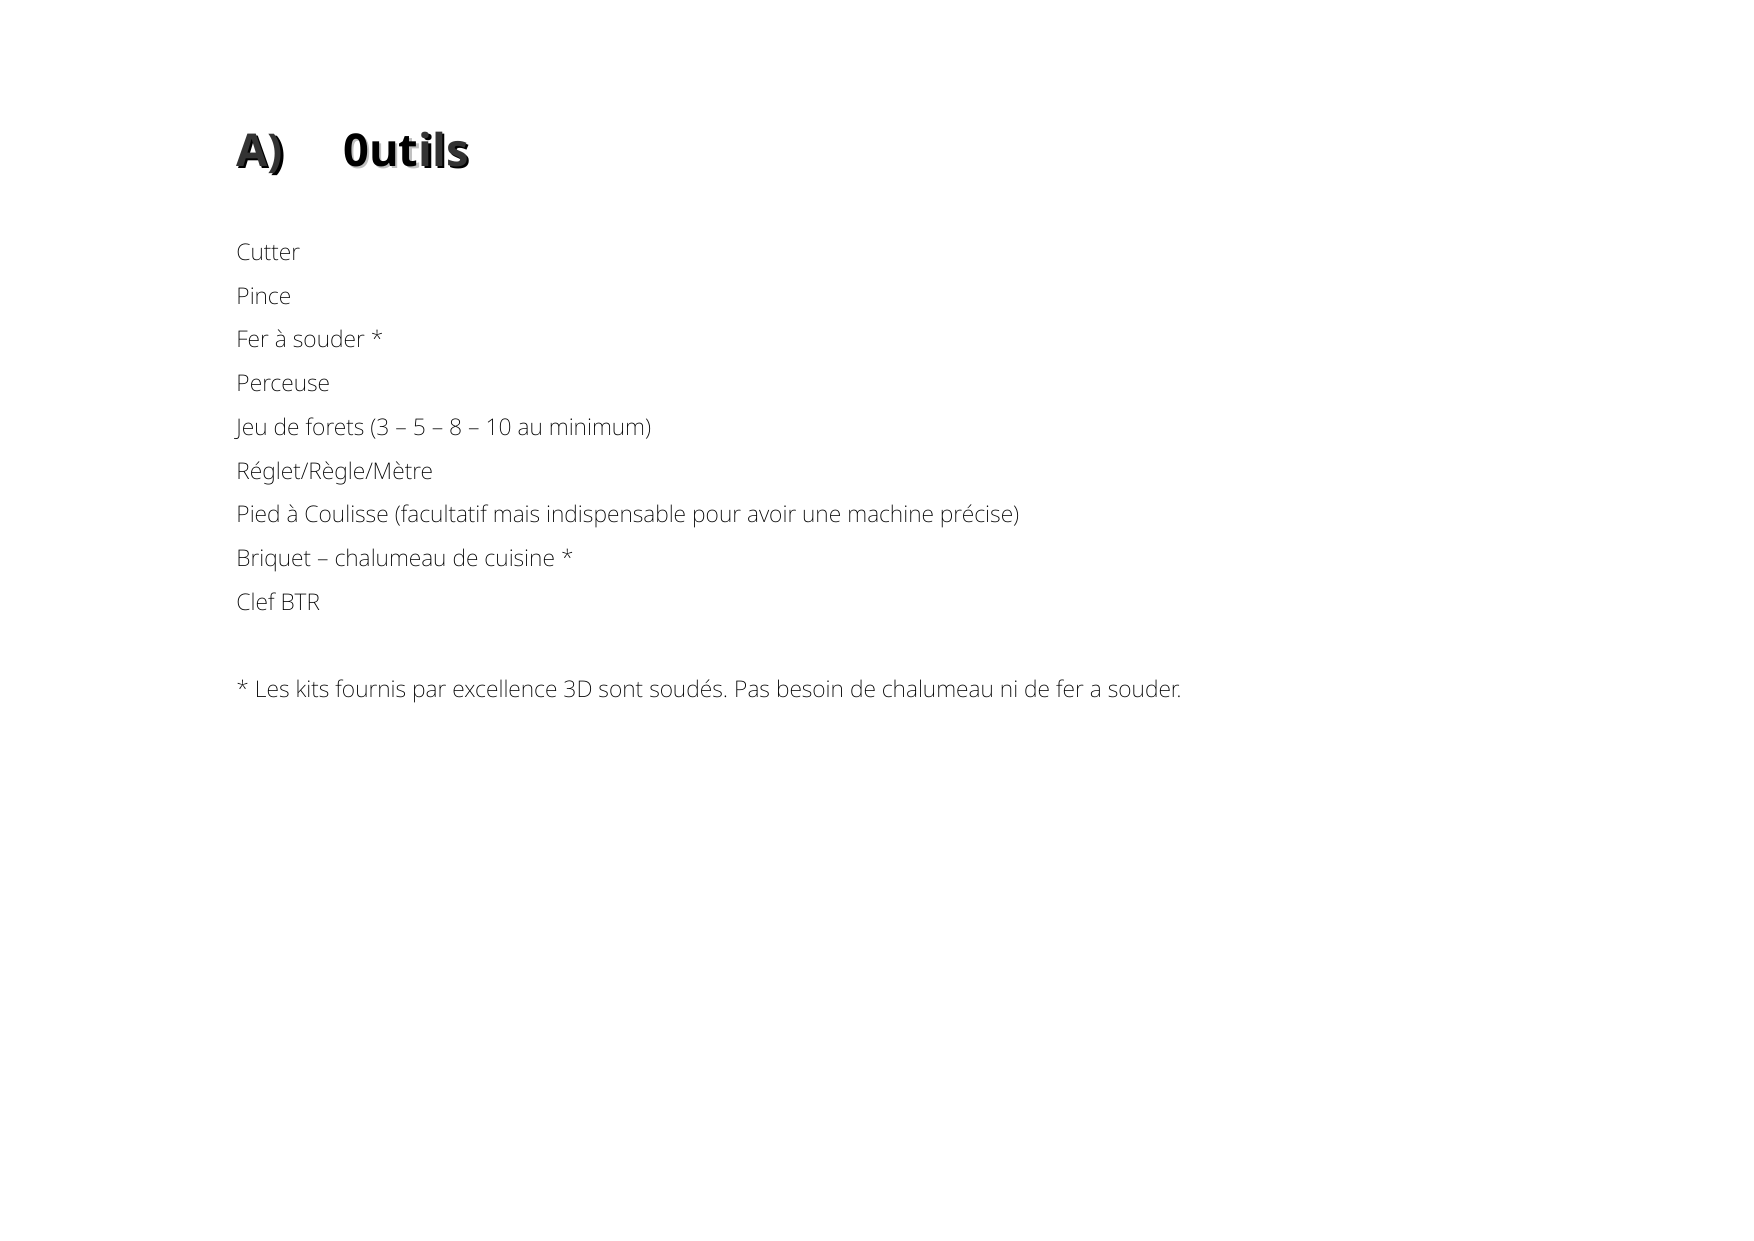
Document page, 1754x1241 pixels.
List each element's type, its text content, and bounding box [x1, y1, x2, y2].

text Perceuse [118, 367, 1636, 398]
text Réglet/Règle/Mètre [118, 455, 1636, 486]
text Briquet – chalumeau de cuisine * [118, 542, 1636, 573]
text Jeu de forets (3 – 5 – 8 – 10 au minimum) [118, 411, 1636, 442]
text * Les kits fournis par excellence 3D sont soudés. Pas besoin de chalumeau ni de fer a souder. [118, 673, 1636, 705]
text Fer à souder * [118, 323, 1636, 355]
subtitle 0utils [118, 118, 1636, 180]
text Clef BTR [118, 586, 1636, 617]
text Pied à Coulisse (facultatif mais indispensable pour avoir une machine précise) [118, 498, 1636, 530]
text Pince [118, 280, 1636, 311]
text Cutter [118, 236, 1636, 267]
